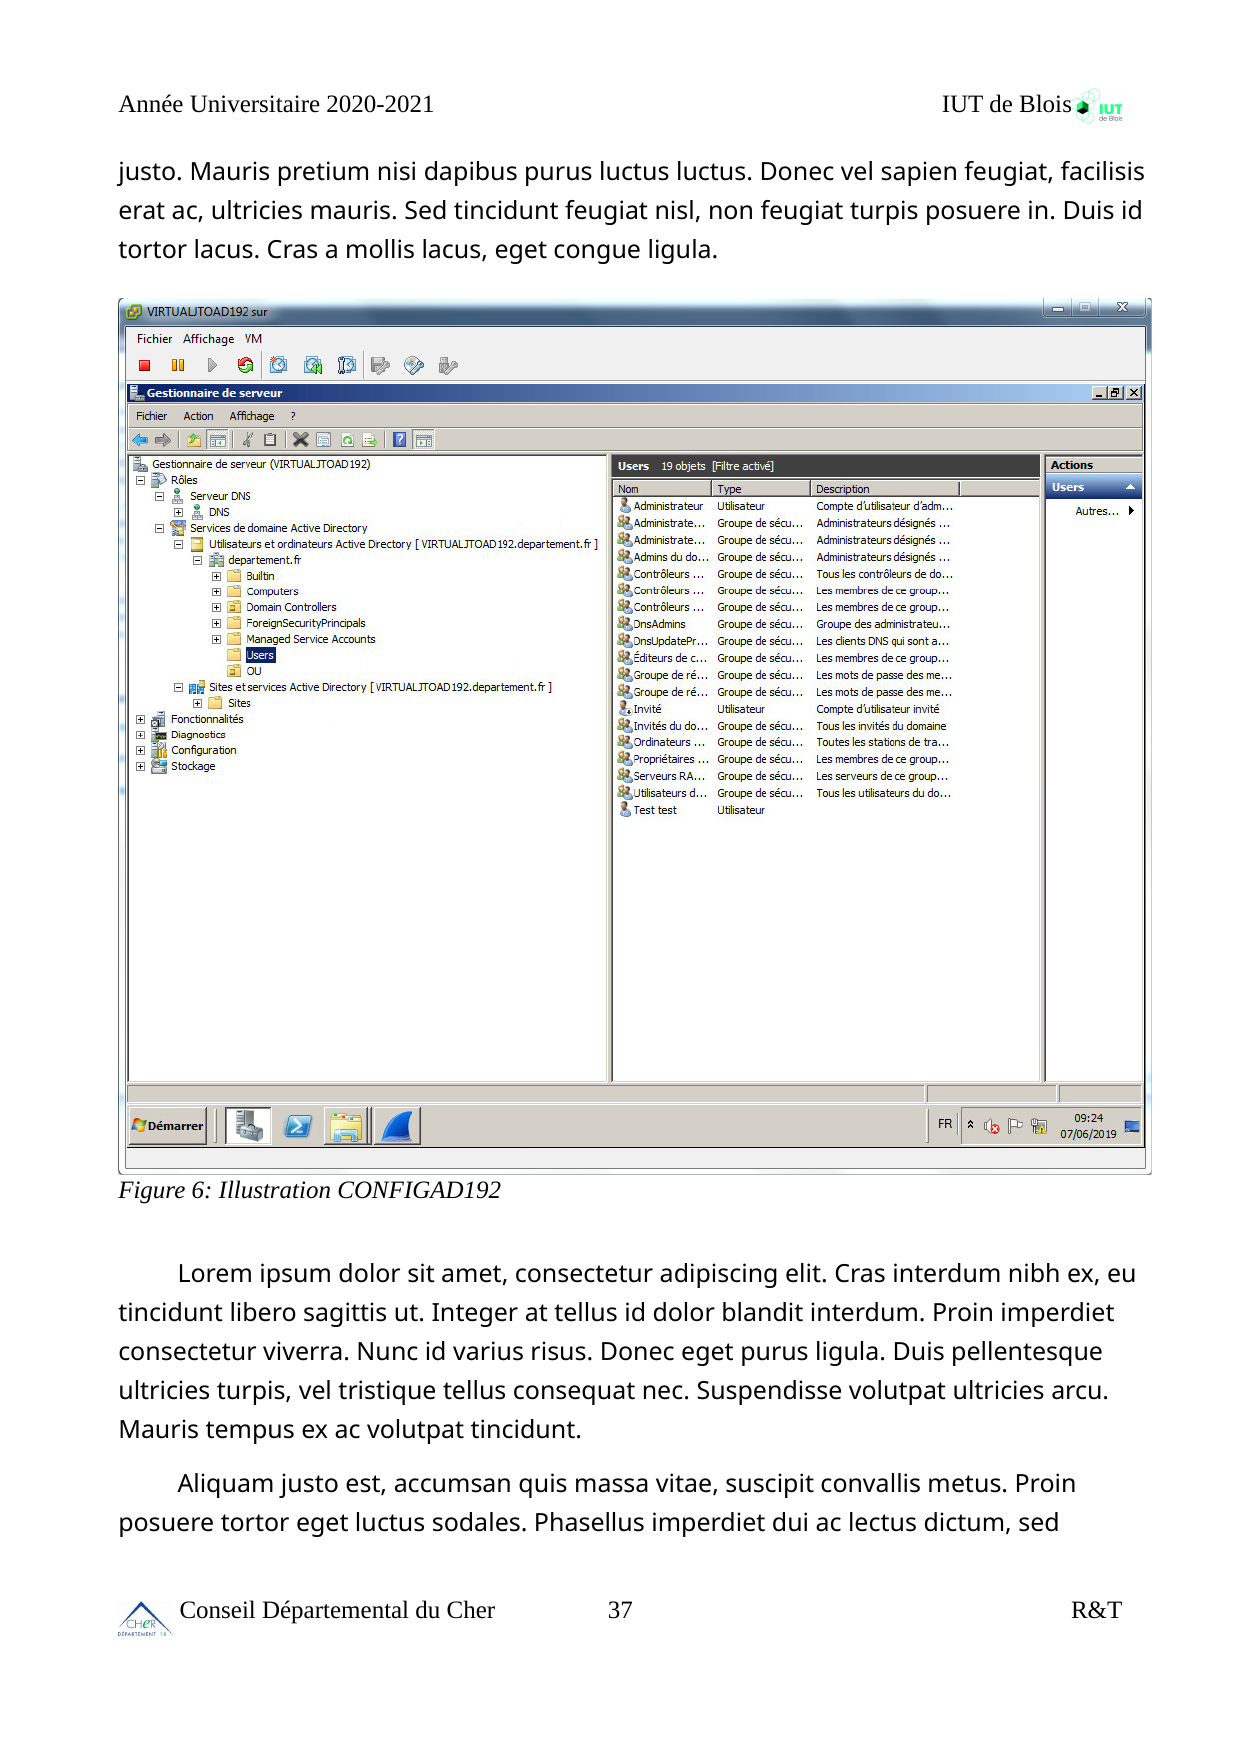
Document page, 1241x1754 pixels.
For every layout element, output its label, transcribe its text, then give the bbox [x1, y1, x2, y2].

text Figure 6: Illustration CONFIGAD192 [118, 1175, 1152, 1203]
text justo. Mauris pretium nisi dapibus purus luctus luctus. Donec vel sapien feugiat, facilisis erat ac, ultricies mauris. Sed tincidunt feugiat nisl, non feugiat turpis posuere in. Duis id tortor lacus. Cras a mollis lacus, eget congue ligula. [118, 153, 1152, 266]
picture [1071, 88, 1123, 124]
picture [118, 1601, 174, 1636]
picture [118, 298, 1152, 1175]
text Lorem ipsum dolor sit amet, consectetur adipiscing elit. Cras interdum nibh ex, eu tincidunt libero sagittis ut. Integer at tellus id dolor blandit interdum. Proin imperdiet consectetur viverra. Nunc id varius risus. Donec eget purus ligula. Duis pellentesque ultricies turpis, vel tristique tellus consequat nec. Suspendisse volutpat ultricies arcu. Mauris tempus ex ac volutpat tincidunt. [118, 1255, 1152, 1446]
text Aliquam justo est, accumsan quis massa vitae, suscipit convallis metus. Proin posuere tortor eget luctus sodales. Phasellus imperdiet dui ac lectus dictum, sed [118, 1466, 1152, 1539]
